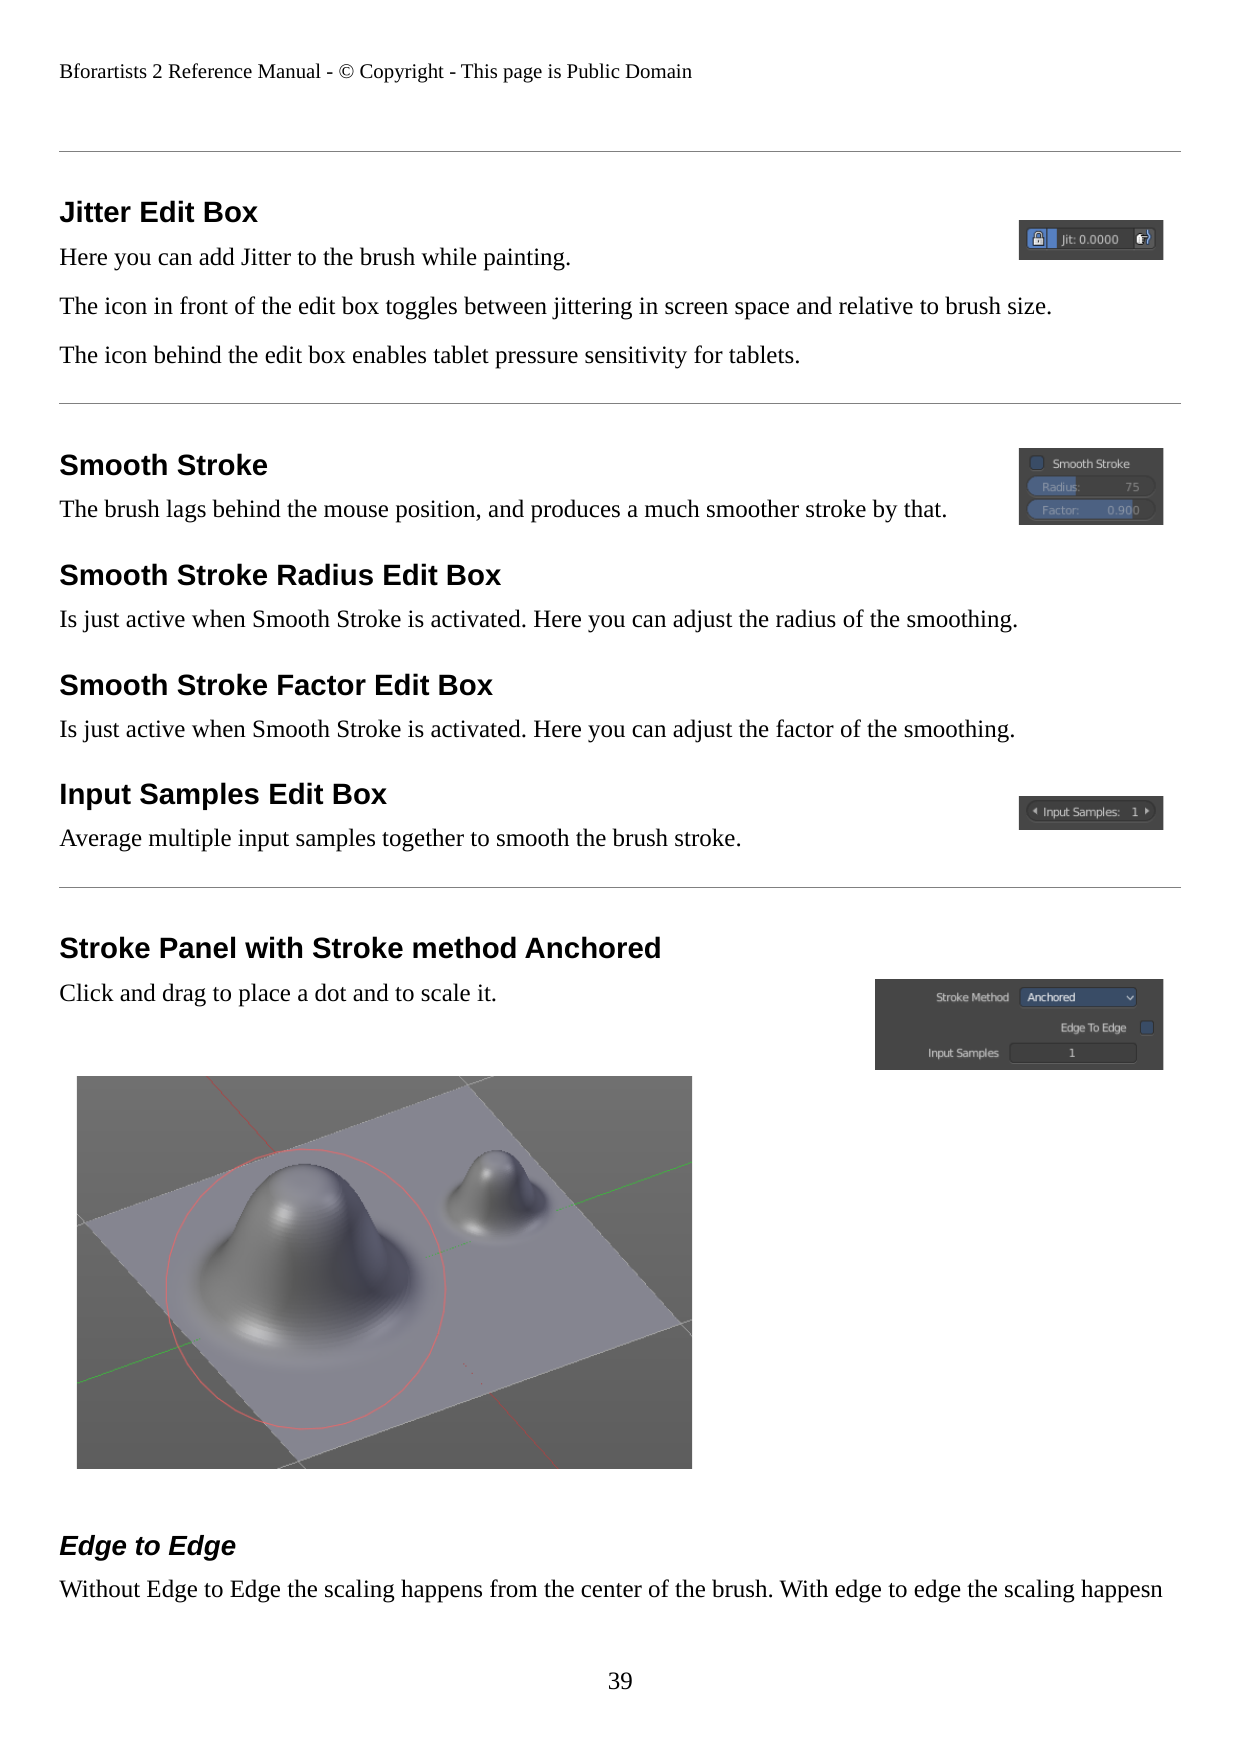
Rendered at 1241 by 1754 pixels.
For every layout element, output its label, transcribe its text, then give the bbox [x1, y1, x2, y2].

subtitle [1164, 448, 1181, 481]
text Is just active when Smooth Stroke is activated. Here you can adjust the factor of the smoothing. [59, 714, 1181, 742]
text Here you can add Jitter to the brush while painting. [59, 242, 1181, 270]
subtitle Jitter Edit Box [59, 195, 1181, 229]
text Is just active when Smooth Stroke is activated. Here you can adjust the radius of the smoothing. [59, 604, 1181, 632]
picture [1018, 220, 1164, 260]
text The icon behind the edit box enables tablet pressure sensitivity for tablets. [59, 340, 1181, 368]
subtitle Input Samples Edit Box [59, 777, 1181, 811]
subtitle Edge to Edge [59, 1530, 1181, 1562]
subtitle Smooth Stroke Factor Edit Box [59, 667, 1181, 701]
text Average multiple input samples together to smooth the brush stroke. [59, 823, 1181, 852]
text Without Edge to Edge the scaling happens from the center of the brush. With edge to edge the scaling happesn [59, 1574, 1181, 1603]
text Click and drag to place a dot and to scale it. [59, 978, 1181, 1006]
text The icon in front of the edit box toggles between jittering in screen space and relative to brush size. [59, 291, 1181, 319]
picture [1018, 796, 1164, 830]
subtitle Smooth Stroke [59, 448, 1018, 481]
subtitle Smooth Stroke Radius Edit Box [59, 557, 1181, 591]
text The brush lags behind the mouse position, and produces a much smoother stroke by that. [59, 494, 1018, 523]
picture [875, 979, 1164, 1070]
picture [1018, 448, 1164, 525]
subtitle Stroke Panel with Stroke method Anchored [59, 931, 1181, 965]
picture [76, 1076, 693, 1469]
